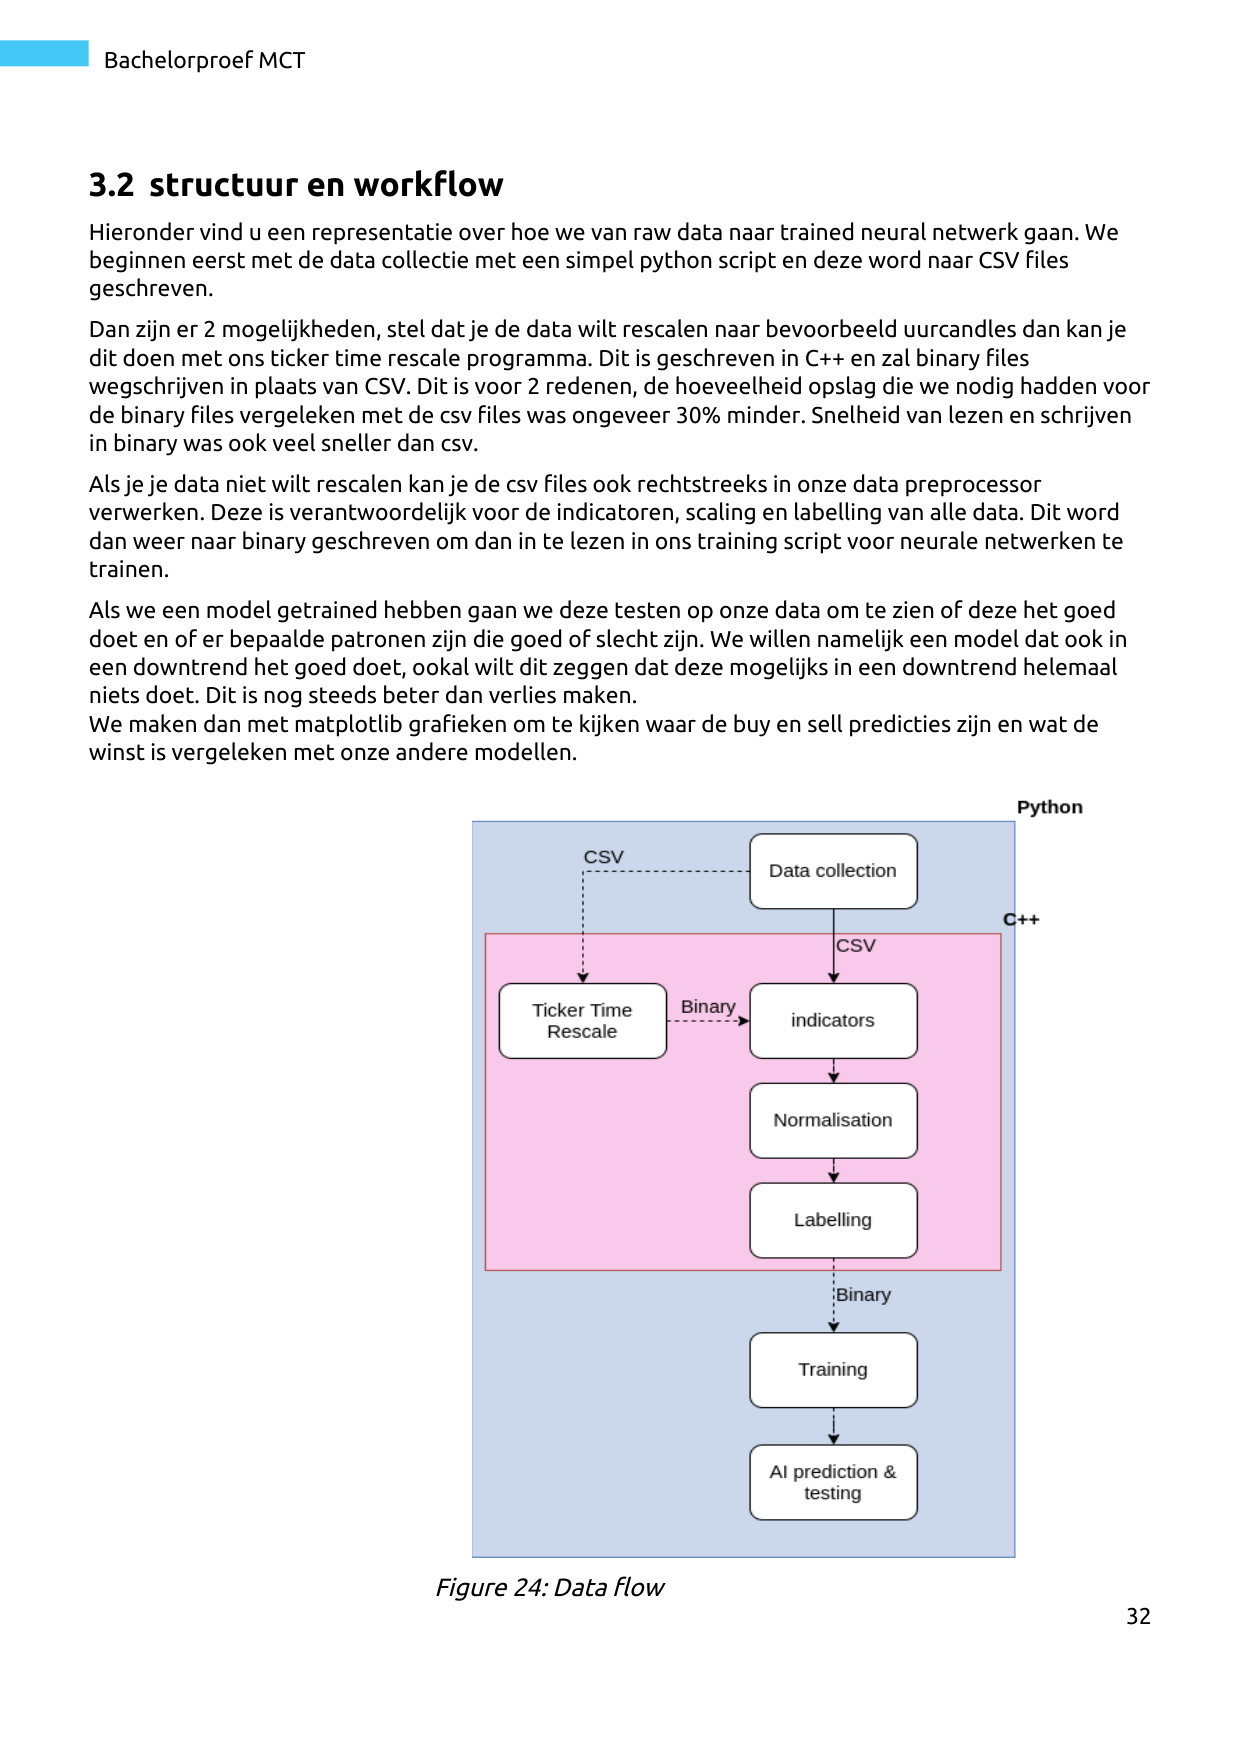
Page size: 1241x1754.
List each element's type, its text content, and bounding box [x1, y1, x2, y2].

text Als je je data niet wilt rescalen kan je de csv files ook rechtstreeks in onze data preprocessor verwerken. Deze is verantwoordelijk voor de indicatoren, scaling en labelling van alle data. Dit word dan weer naar binary geschreven om dan in te lezen in ons training script voor neurale netwerken te trainen. [89, 470, 1152, 582]
text Als we een model getrained hebben gaan we deze testen op onze data om te zien of deze het goed doet en of er bepaalde patronen zijn die goed of slecht zijn. We willen namelijk een model dat ook in een downtrend het goed doet, ookal wilt dit zeggen dat deze mogelijks in een downtrend helemaal niets doet. Dit is nog steeds beter dan verlies maken. We maken dan met matplotlib grafieken om te kijken waar de buy en sell predicties zijn en wat de winst is vergeleken met onze andere modellen. [89, 597, 1152, 765]
text Hieronder vind u een representatie over hoe we van raw data naar trained neural netwerk gaan. We beginnen eerst met de data collectie met een simpel python script en deze word naar CSV files geschreven. [89, 218, 1152, 301]
subtitle structuur en workflow [89, 164, 1152, 202]
text Dan zijn er 2 mogelijkheden, stel dat je de data wilt rescalen naar bevoorbeeld uurcandles dan kan je dit doen met ons ticker time rescale programma. Dit is geschreven in C++ en zal binary files wegschrijven in plaats van CSV. Dit is voor 2 redenen, de hoeveelheid opslag die we nodig hadden voor de binary files vergeleken met de csv files was ongeveer 30% minder. Snelheid van lezen en schrijven in binary was ook veel sneller dan csv. [89, 316, 1152, 456]
picture [472, 796, 1084, 1558]
text Figure 24: Data flow [434, 796, 1122, 1601]
